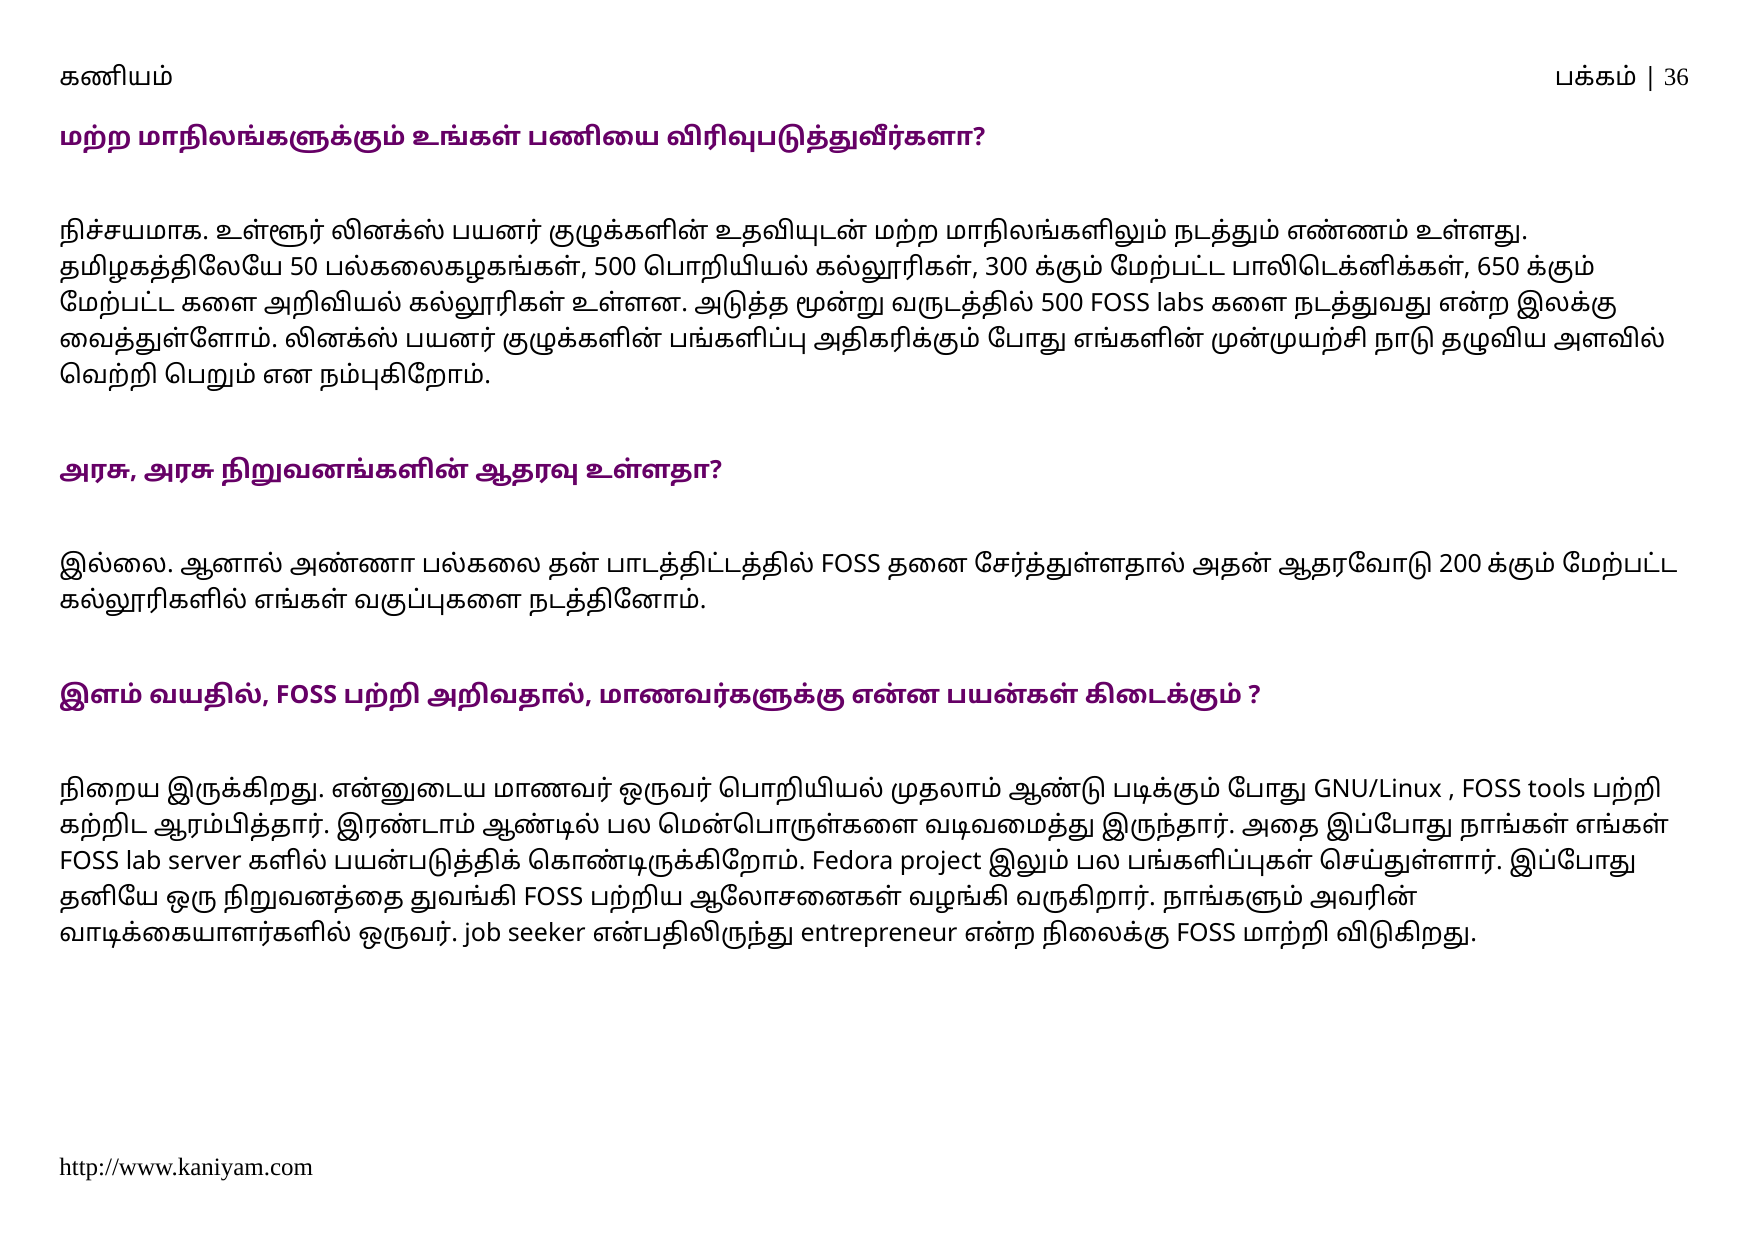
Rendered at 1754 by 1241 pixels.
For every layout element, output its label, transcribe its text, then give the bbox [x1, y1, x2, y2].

text மற்ற மாநிலங்களுக்கும் உங்கள் பணியை விரிவுபடுத்துவீர்களா? [59, 118, 1695, 154]
text அரசு, அரசு நிறுவனங்களின் ஆதரவு உள்ளதா? [59, 451, 1695, 487]
text இல்லை. ஆனால் அண்ணா பல்கலை தன் பாடத்திட்டத்தில் FOSS தனை சேர்த்துள்ளதால் அதன் ஆதரவோடு 200க்கும் மேற்பட்ட கல்லூரிகளில் எங்கள் வகுப்புகளை நடத்தினோம். [59, 546, 1695, 618]
text நிச்சயமாக. உள்ளூர் லினக்ஸ் பயனர் குழுக்களின் உதவியுடன் மற்ற மாநிலங்களிலும் நடத்தும் எண்ணம் உள்ளது. தமிழகத்திலேயே 50 பல்கலைகழகங்கள், 500 பொறியியல் கல்லூரிகள், 300 க்கும் மேற்பட்ட பாலிடெக்னிக்கள், 650 க்கும் மேற்பட்ட களை அறிவியல் கல்லூரிகள் உள்ளன. அடுத்த மூன்று வருடத்தில் 500 FOSS labs களை நடத்துவது என்ற இலக்கு வைத்துள்ளோம். லினக்ஸ் பயனர் குழுக்களின் பங்களிப்பு அதிகரிக்கும் போது எங்களின் முன்முயற்சி நாடு தழுவிய அளவில் வெற்றி பெறும் என நம்புகிறோம். [59, 213, 1695, 393]
text நிறைய இருக்கிறது. என்னுடைய மாணவர் ஒருவர் பொறியியல் முதலாம் ஆண்டு படிக்கும் போது GNU/Linux , FOSS tools பற்றி கற்றிட ஆரம்பித்தார். இரண்டாம் ஆண்டில் பல மென்பொருள்களை வடிவமைத்து இருந்தார். அதை இப்போது நாங்கள் எங்கள் FOSS lab server களில் பயன்படுத்திக் கொண்டிருக்கிறோம். Fedora project இலும் பல பங்களிப்புகள் செய்துள்ளார். இப்போது தனியே ஒரு நிறுவனத்தை துவங்கி FOSS பற்றிய ஆலோசனைகள் வழங்கி வருகிறார். நாங்களும் அவரின் வாடிக்கையாளர்களில் ஒருவர். job seeker என்பதிலிருந்து entrepreneur என்ற நிலைக்கு FOSS மாற்றி விடுகிறது. [59, 771, 1695, 951]
text இளம் வயதில், FOSS பற்றி அறிவதால், மாணவர்களுக்கு என்ன பயன்கள் கிடைக்கும் ? [59, 676, 1695, 712]
